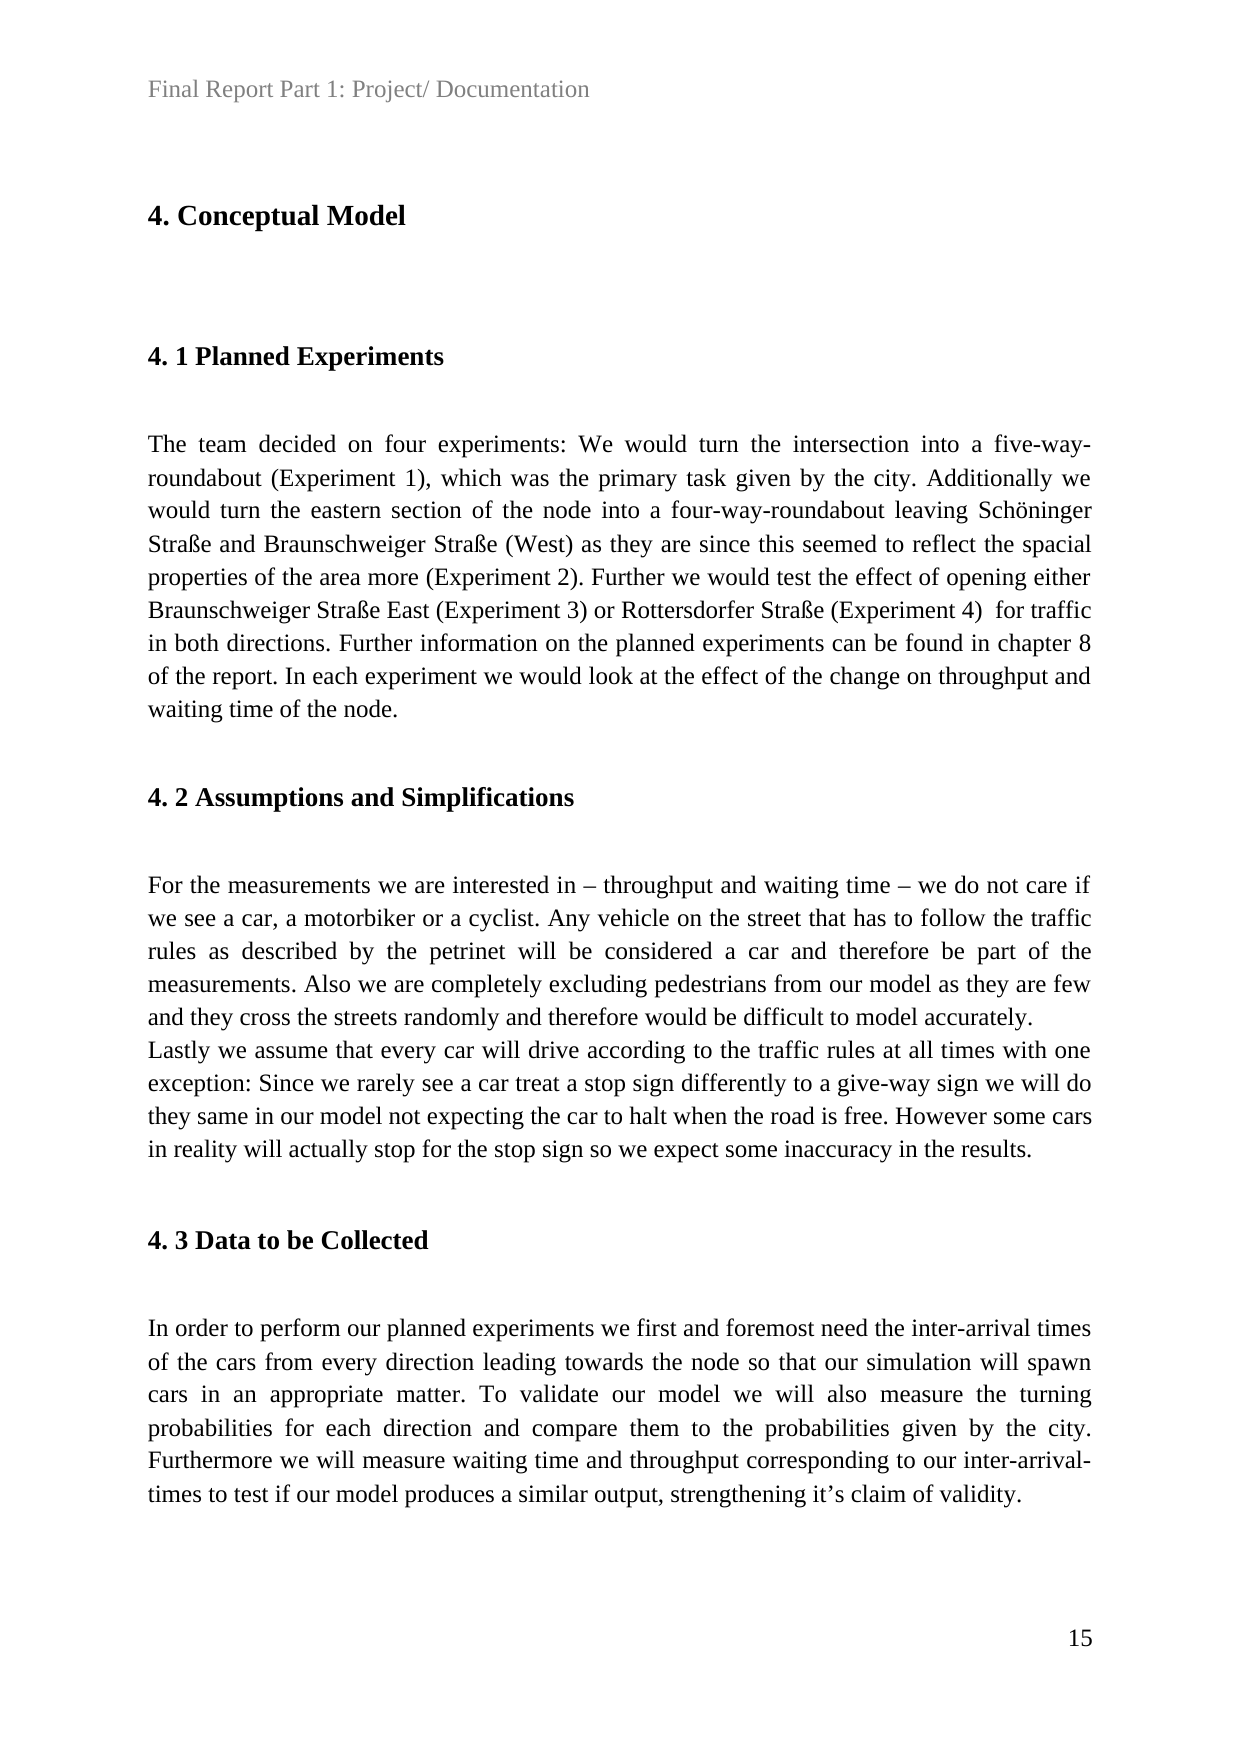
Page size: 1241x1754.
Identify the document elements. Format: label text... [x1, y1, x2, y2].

text For the measurements we are interested in – throughput and waiting time – we do not care if we see a car, a motorbiker or a cyclist. Any vehicle on the street that has to follow the traffic rules as described by the petrinet will be considered a car and therefore be part of the measurements. Also we are completely excluding pedestrians from our model as they are few and they cross the streets randomly and therefore would be difficult to model accurately. [148, 870, 1093, 1031]
text Lastly we assume that every car will drive according to the traffic rules at all times with one exception: Since we rarely see a car treat a stop sign differently to a give-way sign we will do they same in our model not expecting the car to halt when the road is free. However some cars in reality will actually stop for the stop sign so we expect some inaccuracy in the results. [148, 1035, 1093, 1163]
text The team decided on four experiments: We would turn the intersection into a five-way-roundabout (Experiment 1), which was the primary task given by the city. Additionally we would turn the eastern section of the node into a four-way-roundabout leaving Schöninger Straße and Braunschweiger Straße (West) as they are since this seemed to reflect the spacial properties of the area more (Experiment 2). Further we would test the effect of opening either Braunschweiger Straße East (Experiment 3) or Rottersdorfer Straße (Experiment 4) for traffic in both directions. Further information on the planned experiments can be found in chapter 8 of the report. In each experiment we would look at the effect of the change on throughput and waiting time of the node. [148, 429, 1093, 722]
subtitle 4. 2 Assumptions and Simplifications [148, 781, 1093, 812]
text In order to perform our planned experiments we first and foremost need the inter-arrival times of the cars from every direction leading towards the node so that our simulation will spawn cars in an appropriate matter. To validate our model we will also measure the turning probabilities for each direction and compare them to the probabilities given by the city. Furthermore we will measure waiting time and throughput corresponding to our inter-arrival-times to test if our model produces a similar output, strengthening it’s claim of validity. [148, 1313, 1093, 1507]
subtitle 4. 1 Planned Experiments [148, 340, 1093, 371]
subtitle 4. Conceptual Model [148, 198, 1093, 231]
subtitle 4. 3 Data to be Collected [148, 1224, 1093, 1255]
